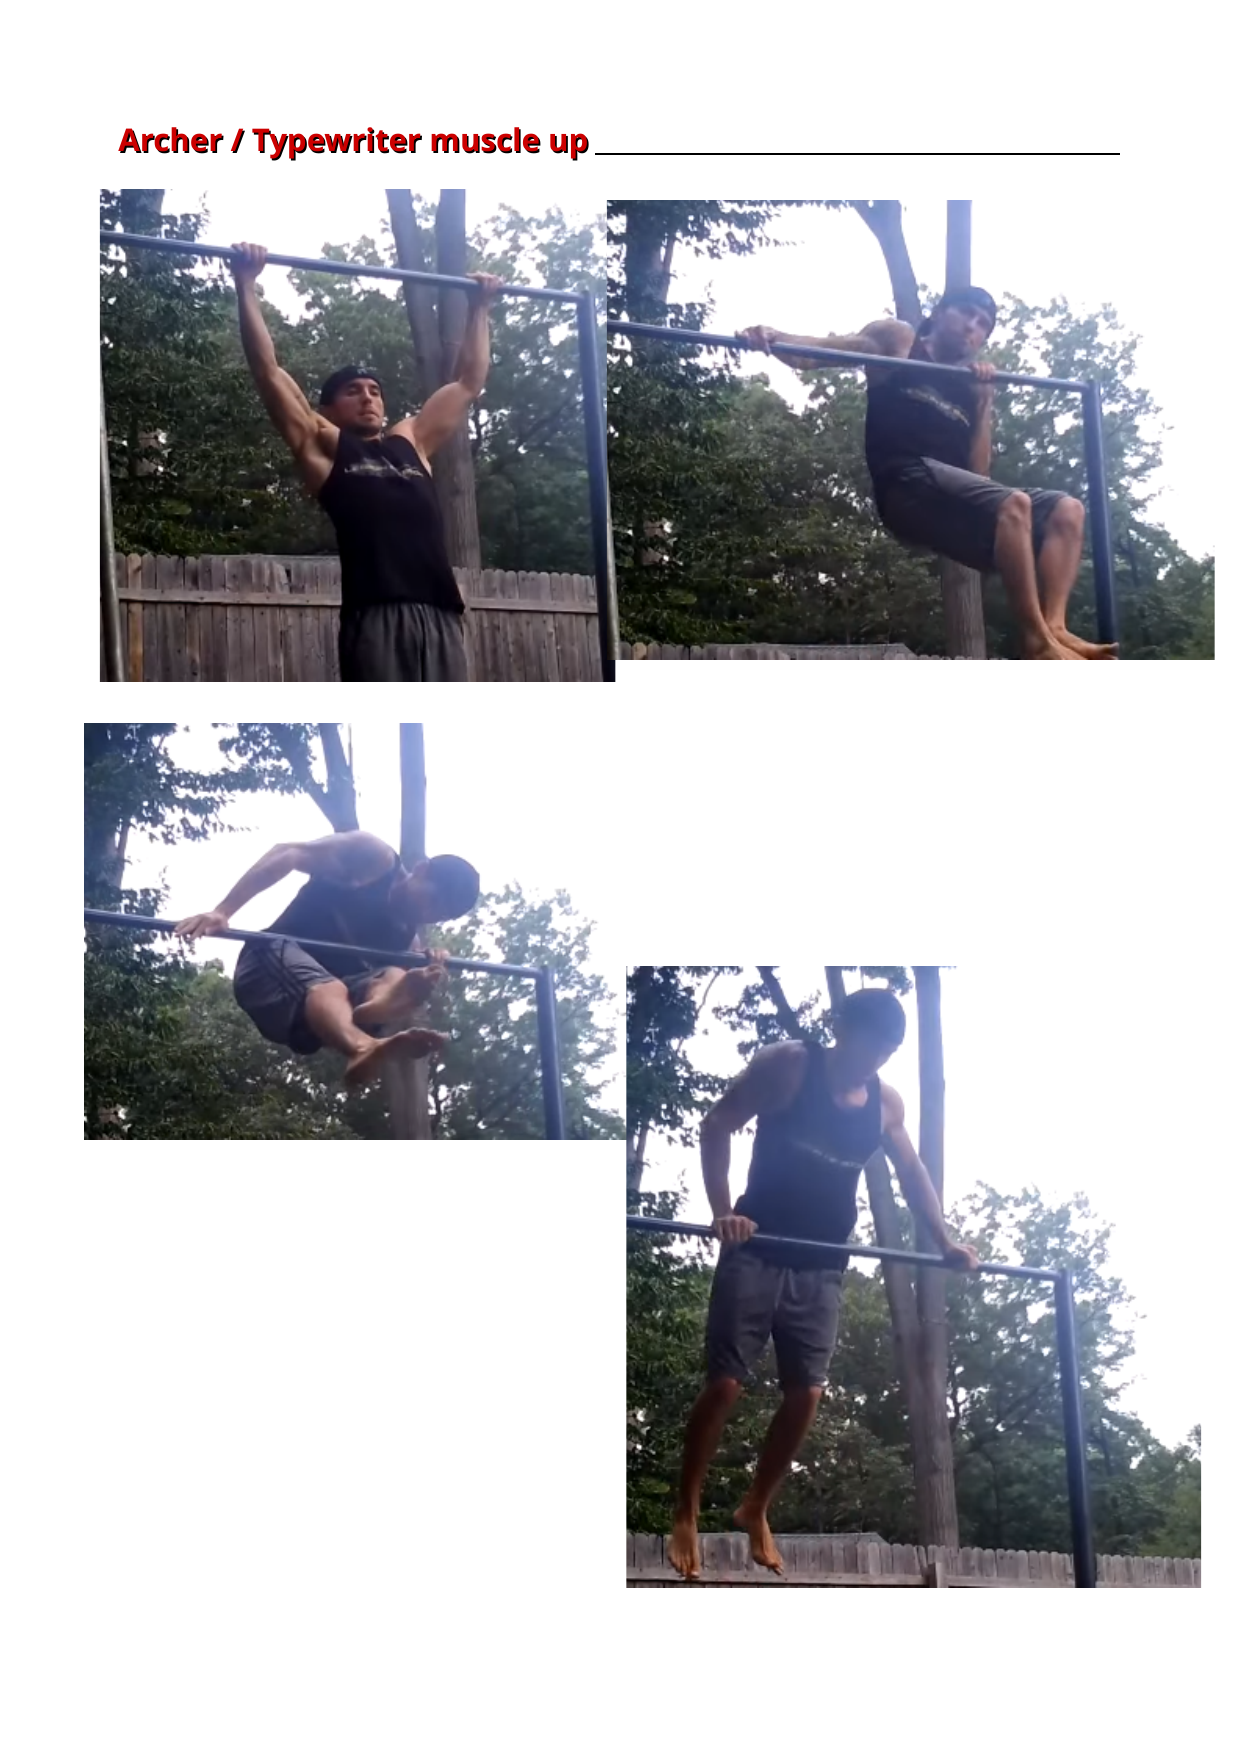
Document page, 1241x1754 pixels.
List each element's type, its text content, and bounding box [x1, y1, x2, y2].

picture [99, 189, 1215, 682]
text Archer / Typewriter muscle up [118, 118, 1122, 161]
picture [84, 723, 1202, 1588]
